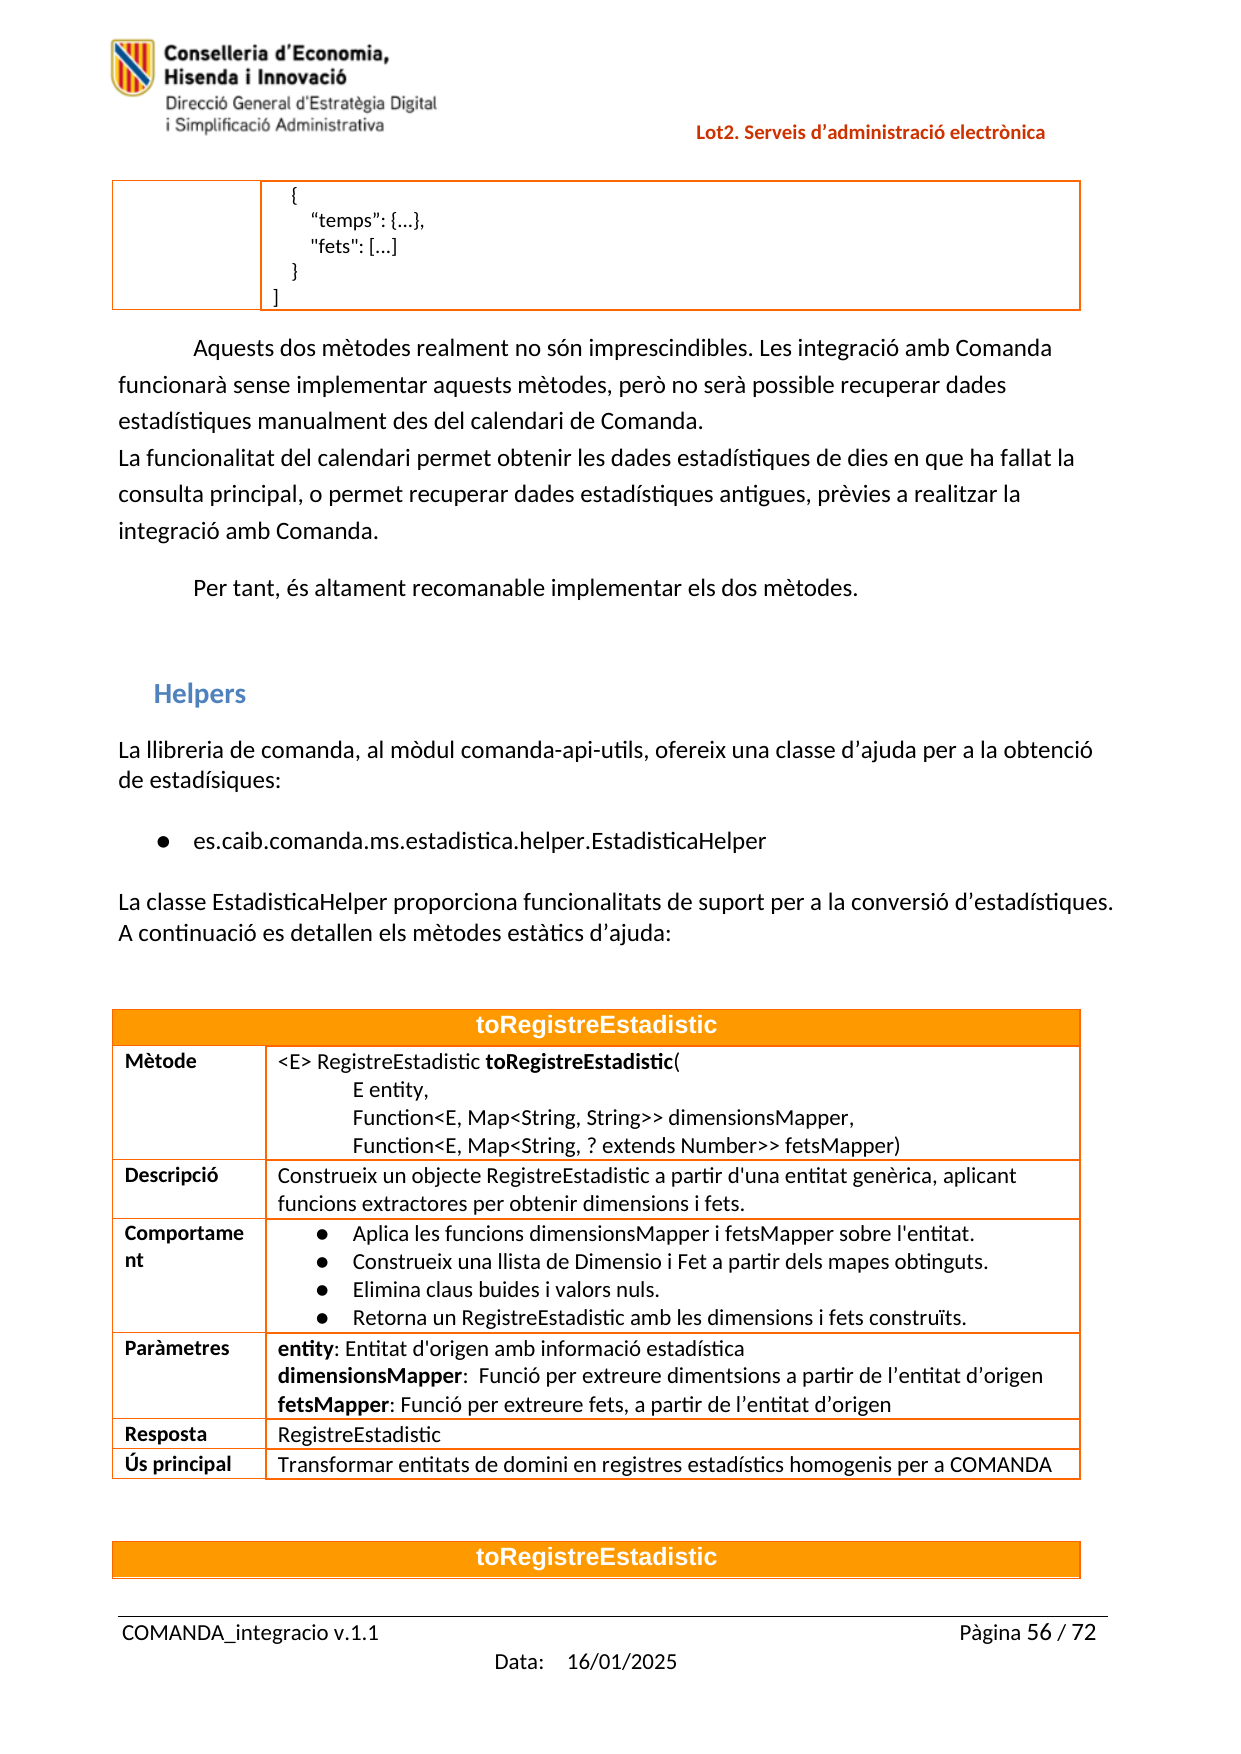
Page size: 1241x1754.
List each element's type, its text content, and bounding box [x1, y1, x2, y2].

table_cell Descripció [113, 1160, 265, 1217]
table_cell [113, 181, 260, 309]
table_cell Comportament [113, 1219, 265, 1332]
table_cell Transformar entitats de domini en registres estadístics homogenis per a COMANDA [267, 1450, 1079, 1478]
table_cell Paràmetres [113, 1333, 265, 1418]
table_cell Construeix un objecte RegistreEstadistic a partir d'una entitat genèrica, aplicant funcions extractores per obtenir dimensions i fets. [267, 1161, 1079, 1217]
table_cell RegistreEstadistic [267, 1420, 1079, 1448]
table_header toRegistreEstadistic [113, 1010, 1079, 1045]
list es.caib.comanda.ms.estadistica.helper.EstadisticaHelper [156, 826, 1122, 856]
table_cell <E> RegistreEstadistic toRegistreEstadistic( E entity, Function<E, Map<String, String>> dimensionsMapper, Function<E, Map<String, ? extends Number>> fetsMapper) [267, 1047, 1079, 1159]
list Per tant, és altament recomanable implementar els dos mètodes. [118, 572, 1122, 603]
picture [100, 26, 467, 156]
text La llibreria de comanda, al mòdul comanda-api-utils, ofereix una classe d’ajuda per a la obtenció de estadísiques: [118, 734, 1122, 795]
table_header toRegistreEstadistic [113, 1542, 1079, 1577]
table_cell Ús principal [113, 1449, 265, 1478]
table_cell Mètode [113, 1046, 265, 1159]
table_cell Resposta [113, 1419, 265, 1448]
table_cell Aplica les funcions dimensionsMapper i fetsMapper sobre l'entitat. Construeix una llista de Dimensio i Fet a partir dels mapes obtinguts. Elimina claus buides i valors nuls. Retorna un RegistreEstadistic amb les dimensions i fets construïts. [267, 1220, 1079, 1332]
text La classe EstadisticaHelper proporciona funcionalitats de suport per a la conversió d’estadístiques. A continuació es detallen els mètodes estàtics d’ajuda: [118, 887, 1122, 948]
table_cell { “temps”: {...}, "fets": [...] } ] [262, 182, 1079, 309]
list Aquests dos mètodes realment no són imprescindibles. Les integració amb Comanda funcionarà sense implementar aquests mètodes, però no serà possible recuperar dades estadístiques manualment des del calendari de Comanda. La funcionalitat del calendari permet obtenir les dades estadístiques de dies en que ha fallat la consulta principal, o permet recuperar dades estadístiques antigues, prèvies a realitzar la integració amb Comanda. [118, 332, 1122, 546]
subtitle Helpers [153, 675, 1122, 710]
table_cell entity: Entitat d'origen amb informació estadística dimensionsMapper: Funció per extreure dimentsions a partir de l’entitat d’origen fetsMapper: Funció per extreure fets, a partir de l’entitat d’origen [267, 1334, 1079, 1418]
